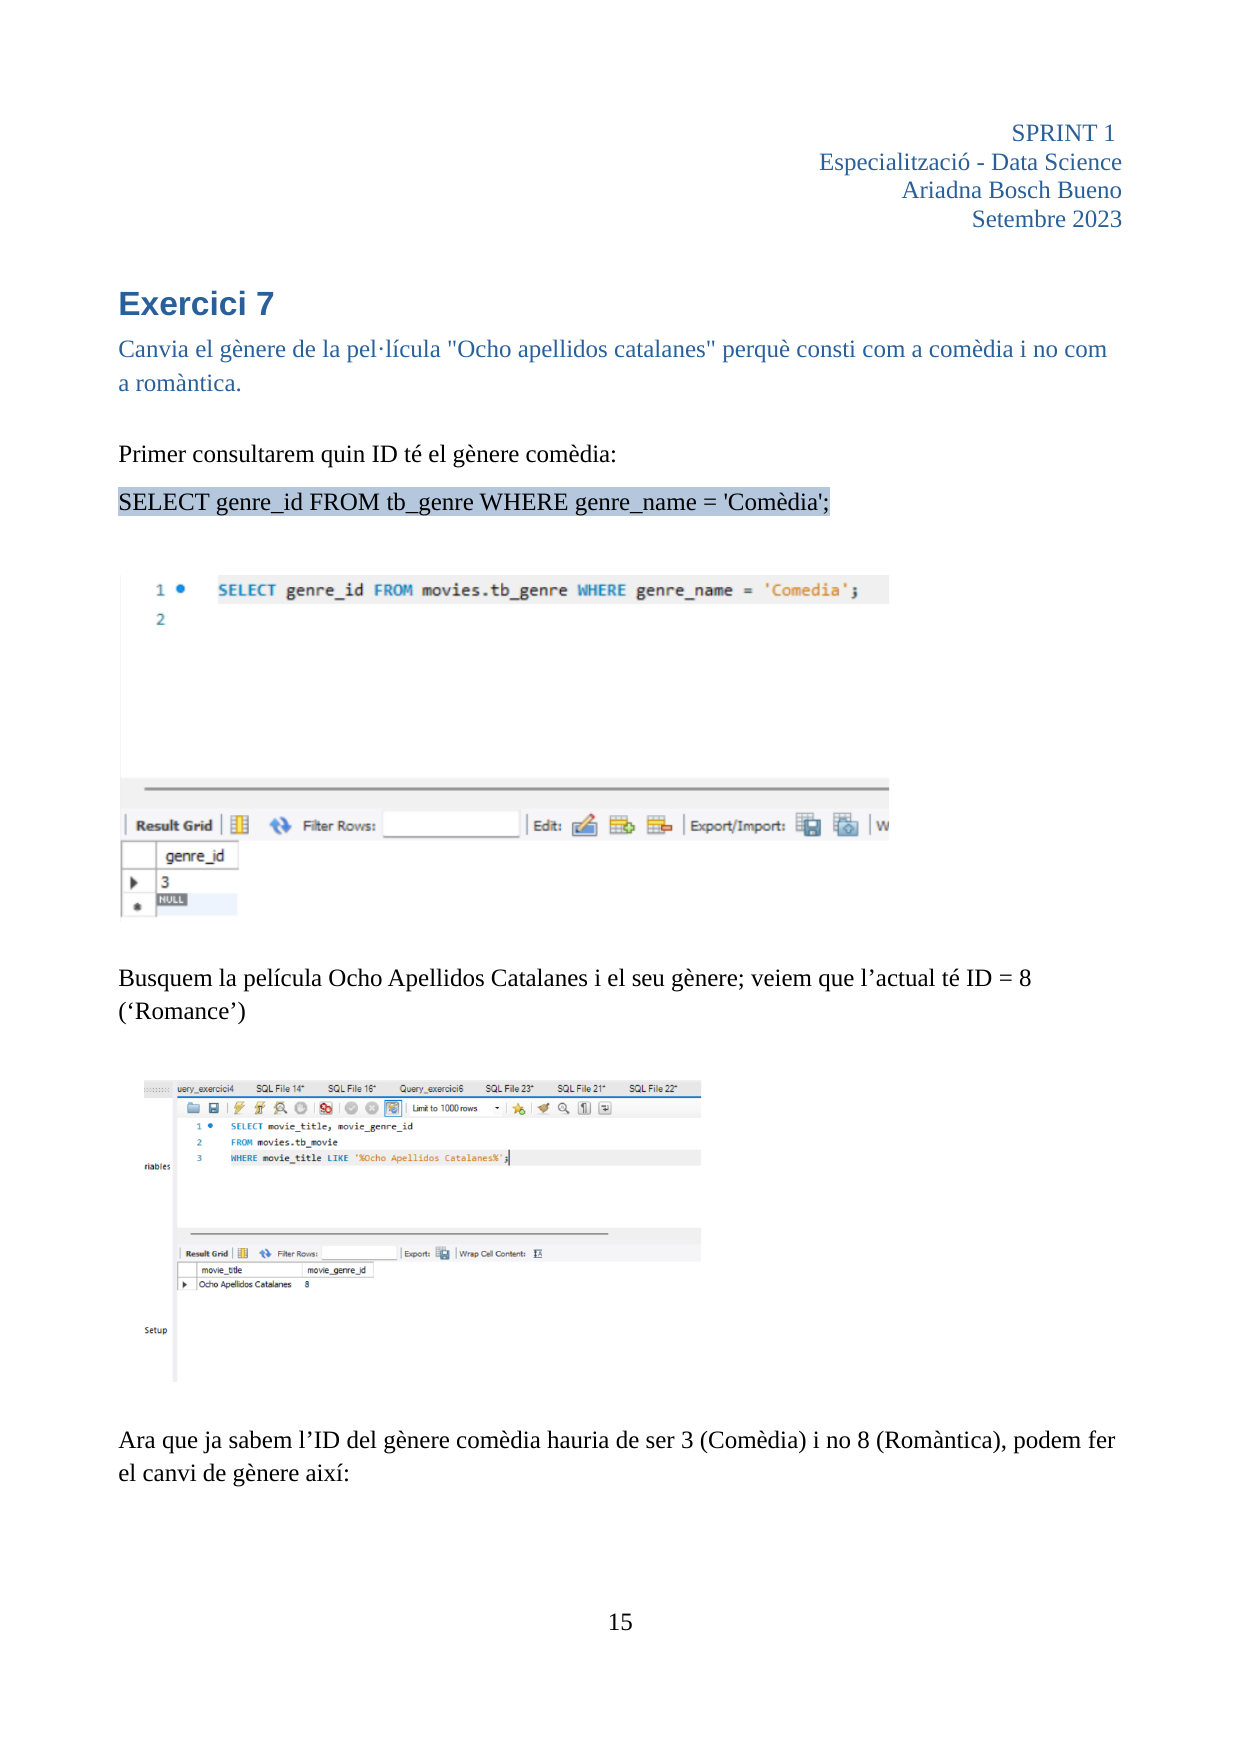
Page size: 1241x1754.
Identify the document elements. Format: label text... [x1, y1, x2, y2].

text Primer consultarem quin ID té el gènere comèdia: [118, 415, 1122, 468]
text Canvia el gènere de la pel·lícula "Ocho apellidos catalanes" perquè consti com a comèdia i no com a romàntica. [118, 334, 1122, 396]
text Busquem la película Ocho Apellidos Catalanes i el seu gènere; veiem que l’actual té ID = 8 (‘Romance’) [118, 963, 1122, 1025]
picture [144, 1080, 363, 1382]
picture [120, 575, 890, 922]
subtitle Exercici 7 [118, 283, 1122, 322]
text Ara que ja sabem l’ID del gènere comèdia hauria de ser 3 (Comèdia) i no 8 (Romàntica), podem fer el canvi de gènere així: [118, 1425, 1122, 1486]
text SELECT genre_id FROM tb_genre WHERE genre_name = 'Comèdia'; [118, 487, 1122, 516]
